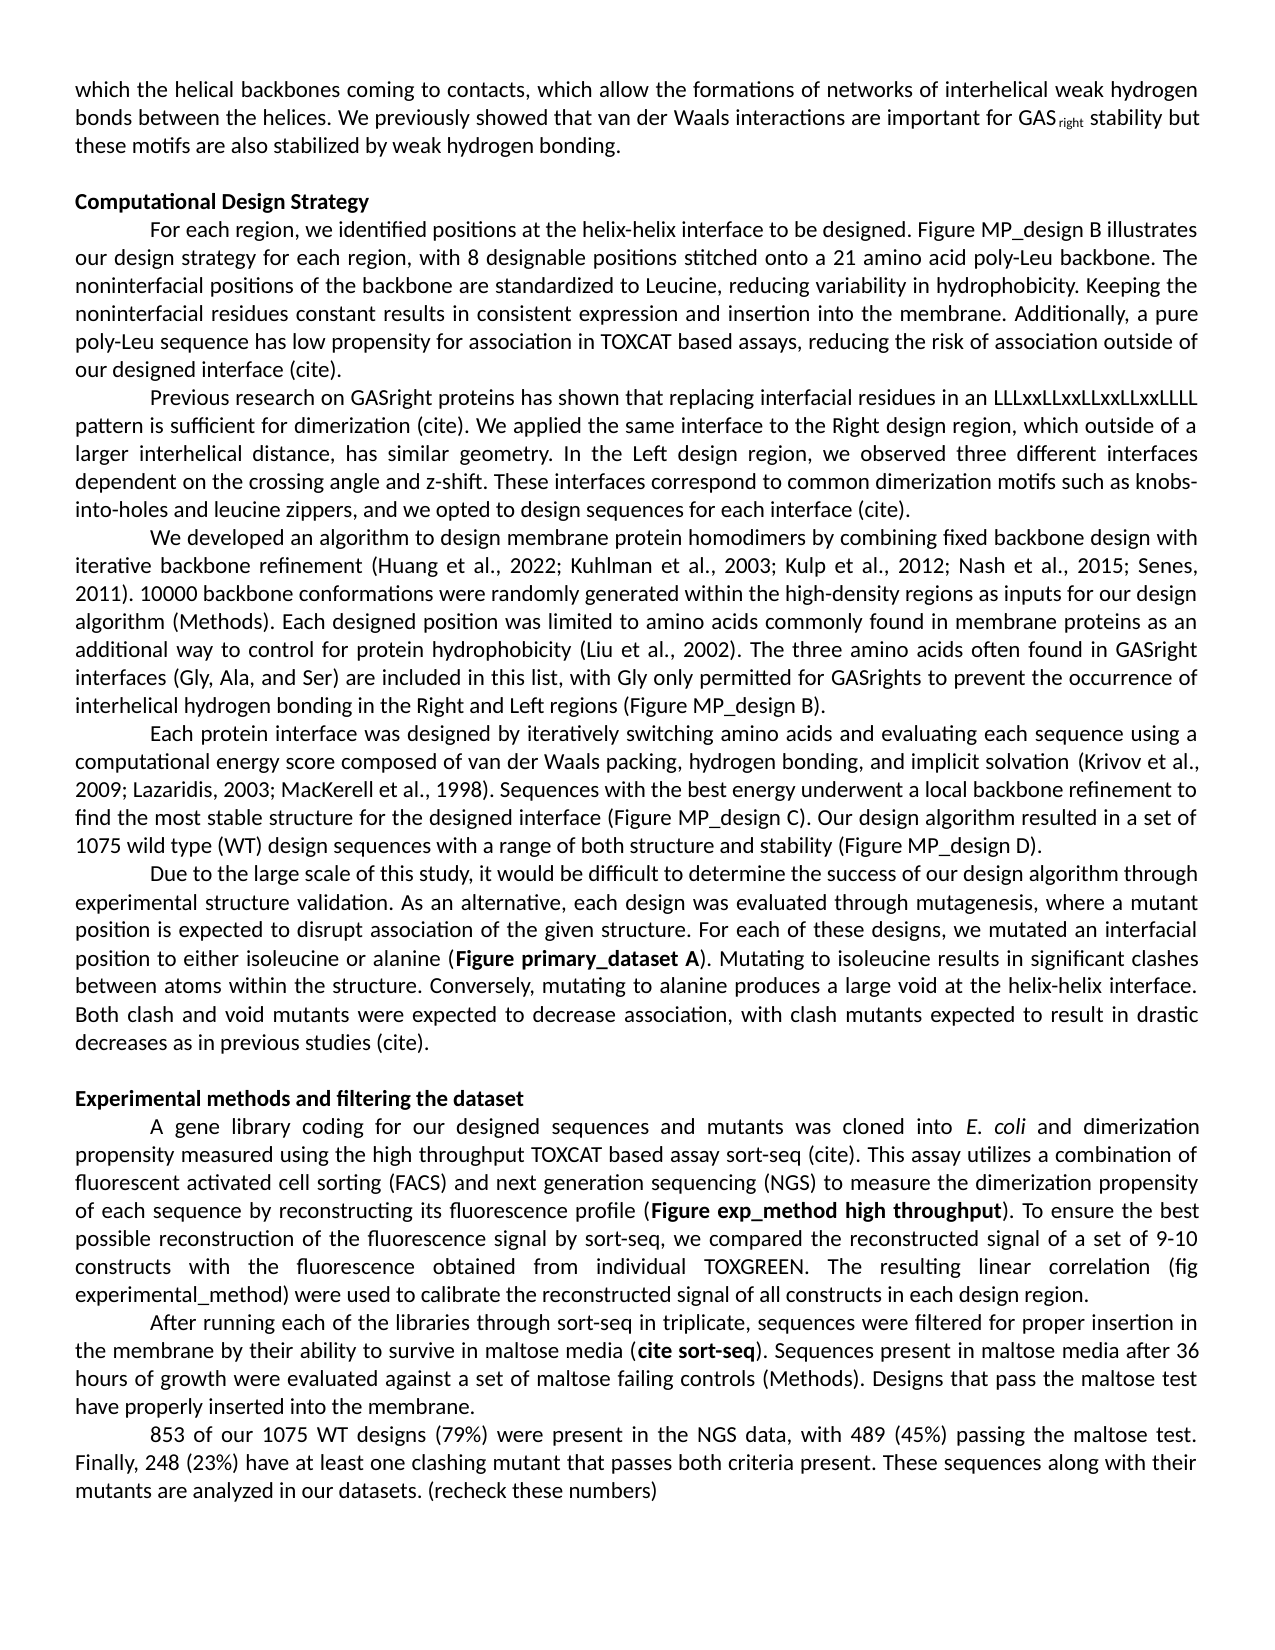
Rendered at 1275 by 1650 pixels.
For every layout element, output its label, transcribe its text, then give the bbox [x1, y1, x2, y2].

text Each protein interface was designed by iteratively switching amino acids and evaluating each sequence using a computational energy score composed of van der Waals packing, hydrogen bonding, and implicit solvation (Krivov et al., 2009; Lazaridis, 2003; MacKerell et al., 1998). Sequences with the best energy underwent a local backbone refinement to find the most stable structure for the designed interface (Figure MP_design C). Our design algorithm resulted in a set of 1075 wild type (WT) design sequences with a range of both structure and stability (Figure MP_design D). [75, 719, 1200, 859]
text After running each of the libraries through sort-seq in triplicate, sequences were filtered for proper insertion in the membrane by their ability to survive in maltose media (cite sort-seq). Sequences present in maltose media after 36 hours of growth were evaluated against a set of maltose failing controls (Methods). Designs that pass the maltose test have properly inserted into the membrane. [75, 1308, 1200, 1420]
text which the helical backbones coming to contacts, which allow the formations of networks of interhelical weak hydrogen bonds between the helices. We previously showed that van der Waals interactions are important for GASright stability but these motifs are also stabilized by weak hydrogen bonding. [75, 75, 1200, 159]
text Due to the large scale of this study, it would be difficult to determine the success of our design algorithm through experimental structure validation. As an alternative, each design was evaluated through mutagenesis, where a mutant position is expected to disrupt association of the given structure. For each of these designs, we mutated an interfacial position to either isoleucine or alanine (Figure primary_dataset A). Mutating to isoleucine results in significant clashes between atoms within the structure. Conversely, mutating to alanine produces a large void at the helix-helix interface. Both clash and void mutants were expected to decrease association, with clash mutants expected to result in drastic decreases as in previous studies (cite). [75, 859, 1200, 1056]
text A gene library coding for our designed sequences and mutants was cloned into E. coli and dimerization propensity measured using the high throughput TOXCAT based assay sort-seq (cite). This assay utilizes a combination of fluorescent activated cell sorting (FACS) and next generation sequencing (NGS) to measure the dimerization propensity of each sequence by reconstructing its fluorescence profile (Figure exp_method high throughput). To ensure the best possible reconstruction of the fluorescence signal by sort-seq, we compared the reconstructed signal of a set of 9-10 constructs with the fluorescence obtained from individual TOXGREEN. The resulting linear correlation (fig experimental_method) were used to calibrate the reconstructed signal of all constructs in each design region. [75, 1112, 1200, 1308]
text Experimental methods and filtering the dataset [75, 1084, 1200, 1112]
text We developed an algorithm to design membrane protein homodimers by combining fixed backbone design with iterative backbone refinement (Huang et al., 2022; Kuhlman et al., 2003; Kulp et al., 2012; Nash et al., 2015; Senes, 2011). 10000 backbone conformations were randomly generated within the high-density regions as inputs for our design algorithm (Methods). Each designed position was limited to amino acids commonly found in membrane proteins as an additional way to control for protein hydrophobicity (Liu et al., 2002). The three amino acids often found in GASright interfaces (Gly, Ala, and Ser) are included in this list, with Gly only permitted for GASrights to prevent the occurrence of interhelical hydrogen bonding in the Right and Left regions (Figure MP_design B). [75, 523, 1200, 719]
text For each region, we identified positions at the helix-helix interface to be designed. Figure MP_design B illustrates our design strategy for each region, with 8 designable positions stitched onto a 21 amino acid poly-Leu backbone. The noninterfacial positions of the backbone are standardized to Leucine, reducing variability in hydrophobicity. Keeping the noninterfacial residues constant results in consistent expression and insertion into the membrane. Additionally, a pure poly-Leu sequence has low propensity for association in TOXCAT based assays, reducing the risk of association outside of our designed interface (cite). [75, 215, 1200, 383]
text Computational Design Strategy [75, 187, 1200, 215]
text 853 of our 1075 WT designs (79%) were present in the NGS data, with 489 (45%) passing the maltose test. Finally, 248 (23%) have at least one clashing mutant that passes both criteria present. These sequences along with their mutants are analyzed in our datasets. (recheck these numbers) [75, 1420, 1200, 1504]
text Previous research on GASright proteins has shown that replacing interfacial residues in an LLLxxLLxxLLxxLLxxLLLL pattern is sufficient for dimerization (cite). We applied the same interface to the Right design region, which outside of a larger interhelical distance, has similar geometry. In the Left design region, we observed three different interfaces dependent on the crossing angle and z-shift. These interfaces correspond to common dimerization motifs such as knobs-into-holes and leucine zippers, and we opted to design sequences for each interface (cite). [75, 383, 1200, 523]
